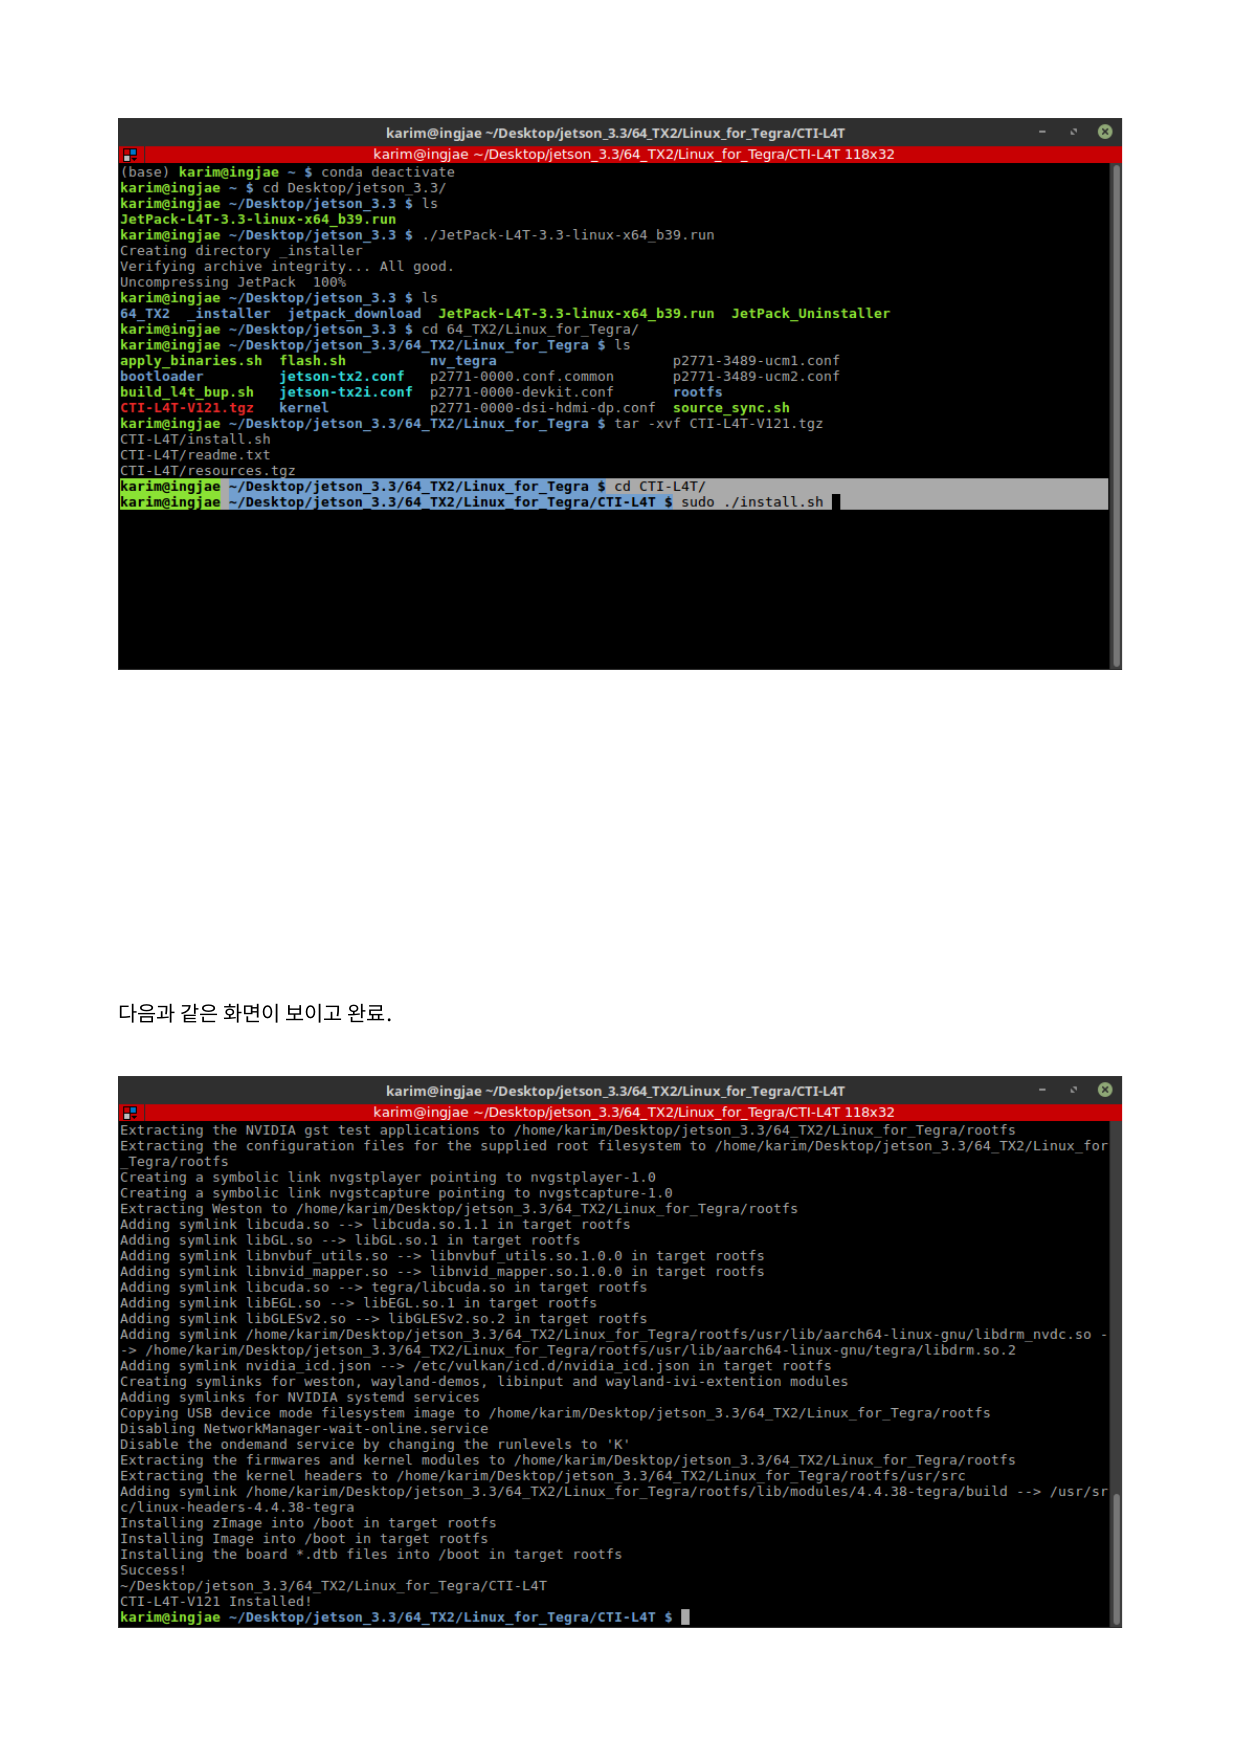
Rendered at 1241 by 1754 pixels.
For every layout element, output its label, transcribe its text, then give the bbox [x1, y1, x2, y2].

picture [118, 1076, 1123, 1628]
picture [118, 118, 1123, 670]
text 다음과 같은 화면이 보이고 완료. [118, 997, 1122, 1027]
